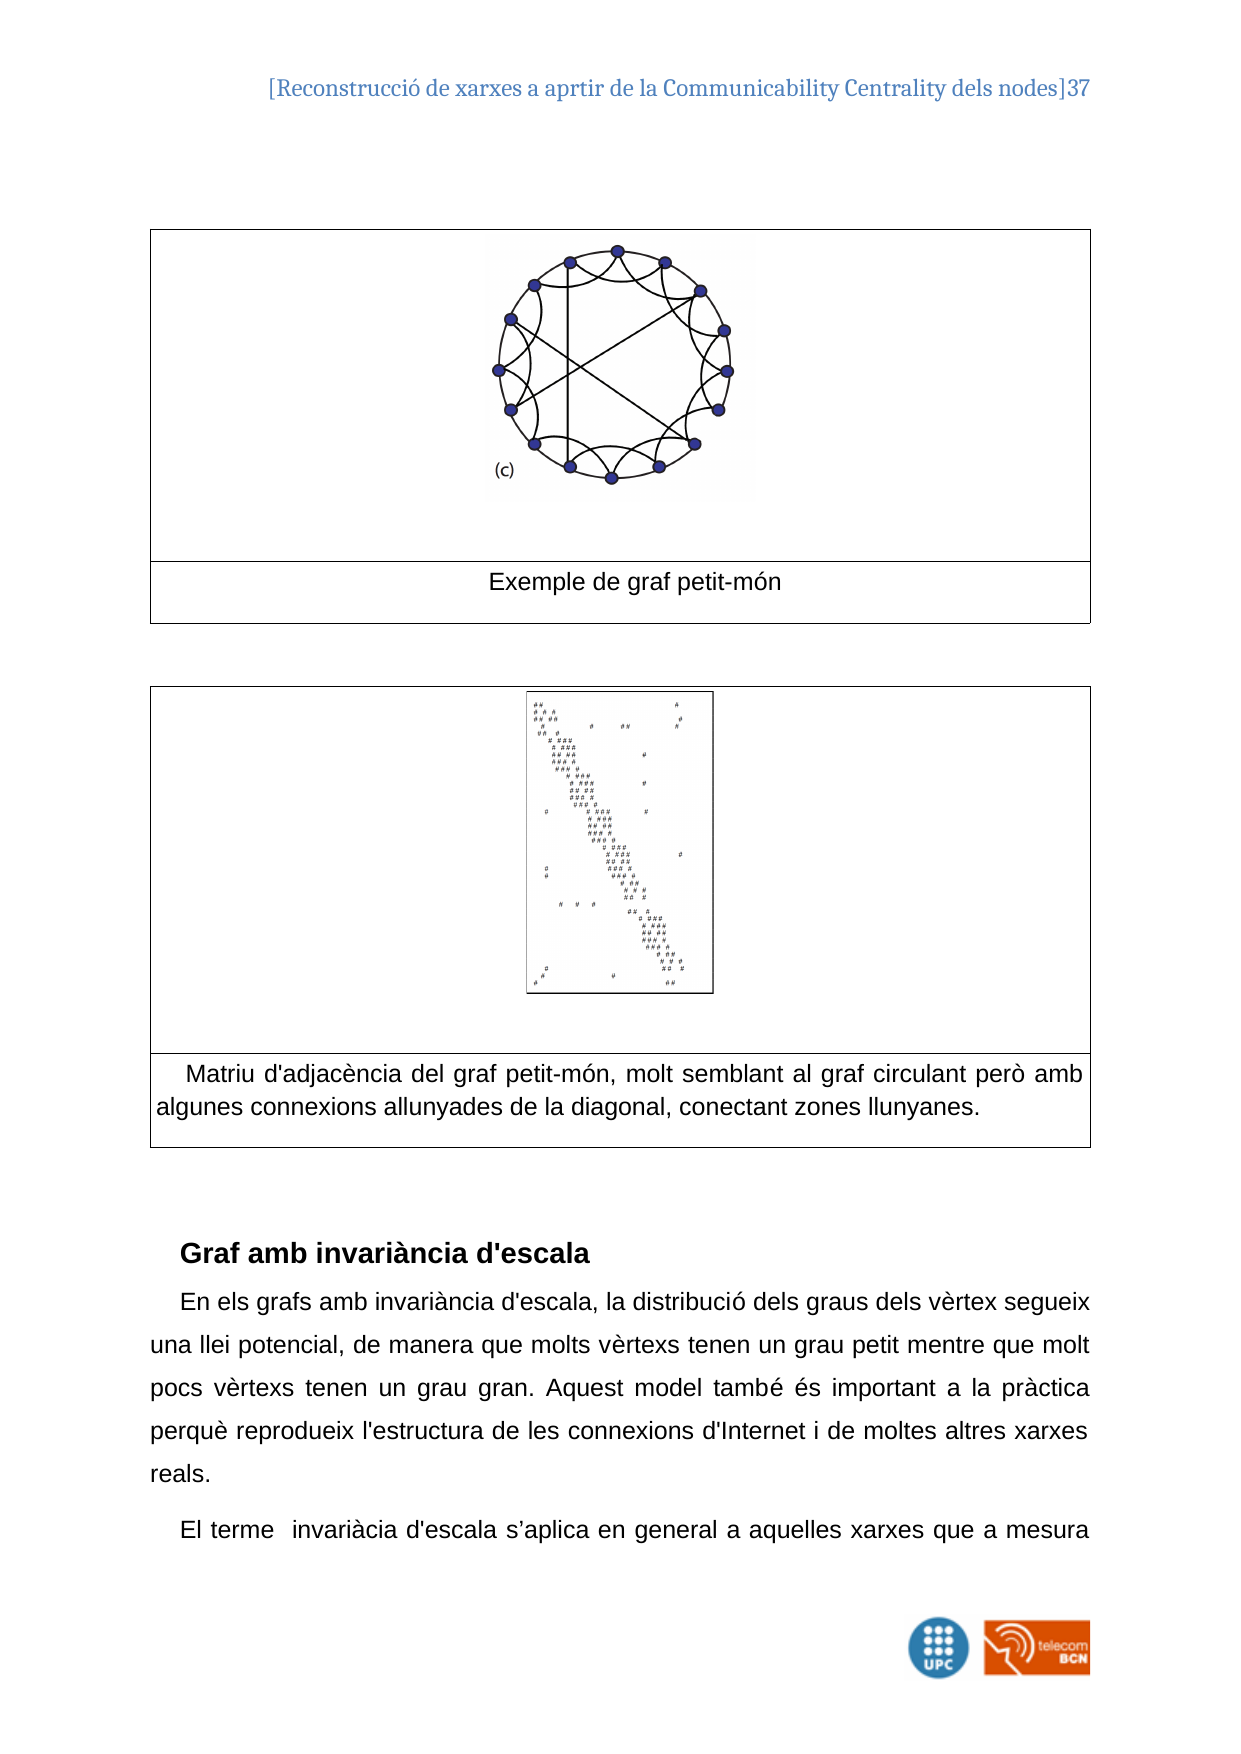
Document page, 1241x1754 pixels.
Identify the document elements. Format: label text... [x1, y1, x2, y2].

text El terme invariàcia d'escala s’aplica en general a aquelles xarxes que a mesura [150, 1515, 1090, 1544]
picture [526, 691, 714, 994]
picture [484, 234, 756, 502]
text En els grafs amb invariància d'escala, la distribució dels graus dels vèrtex segueix una llei potencial, de manera que molts vèrtexs tenen un grau petit mentre que molt pocs vèrtexs tenen un grau gran. Aquest model també és important a la pràctica perquè reprodueix l'estructura de les connexions d'Internet i de moltes altres xarxes reals. [150, 1287, 1090, 1488]
table_header [151, 230, 1090, 561]
table_cell Exemple de graf petit-món [151, 562, 1090, 622]
table_header [151, 994, 1090, 1053]
table_cell Matriu d'adjacència del graf petit-món, molt semblant al graf circulant però amb algunes connexions allunyades de la diagonal, conectant zones llunyanes. [151, 1054, 1090, 1147]
picture [904, 1614, 1091, 1681]
subtitle Graf amb invariància d'escala [150, 1236, 1090, 1269]
table_header [151, 687, 1090, 993]
